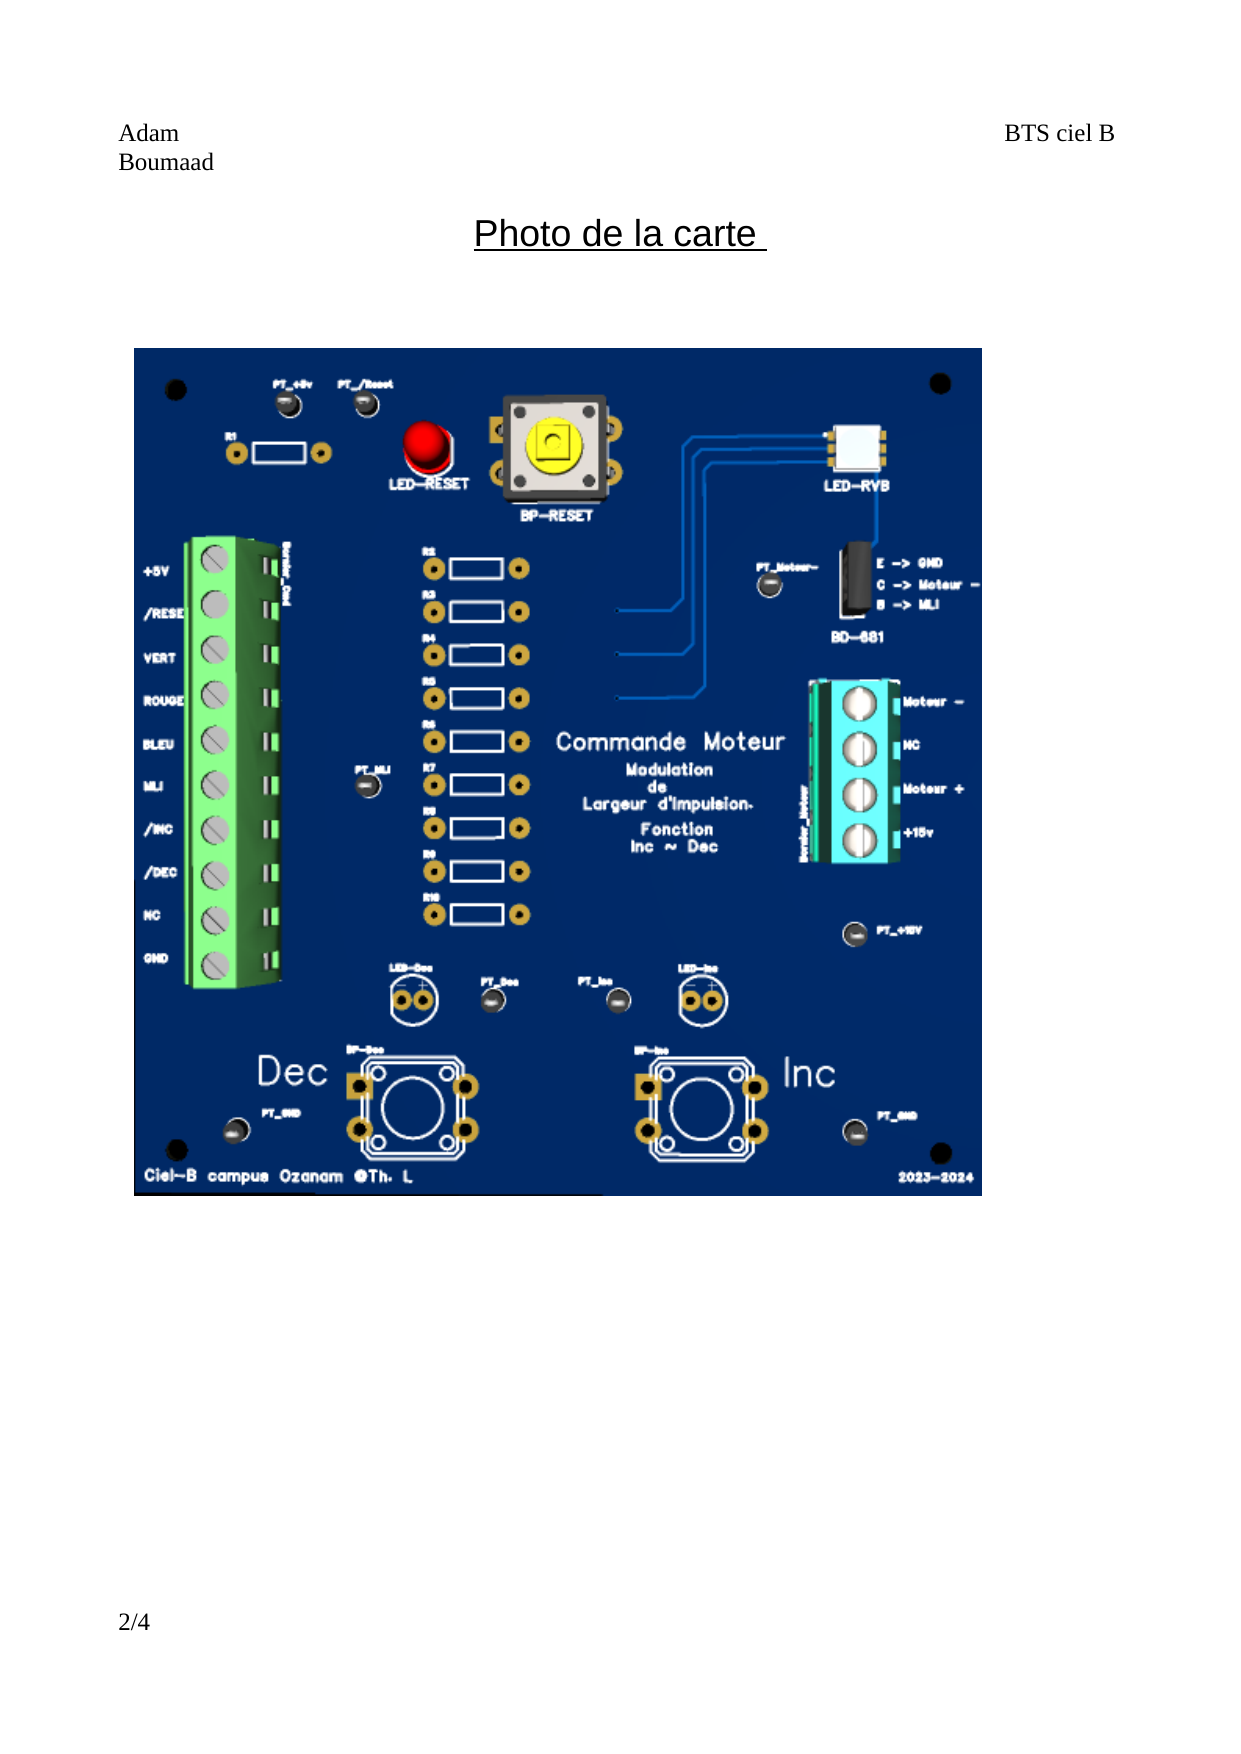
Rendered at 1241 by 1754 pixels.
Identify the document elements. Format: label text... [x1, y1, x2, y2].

picture [134, 348, 982, 1196]
subtitle Photo de la carte [118, 211, 1122, 254]
